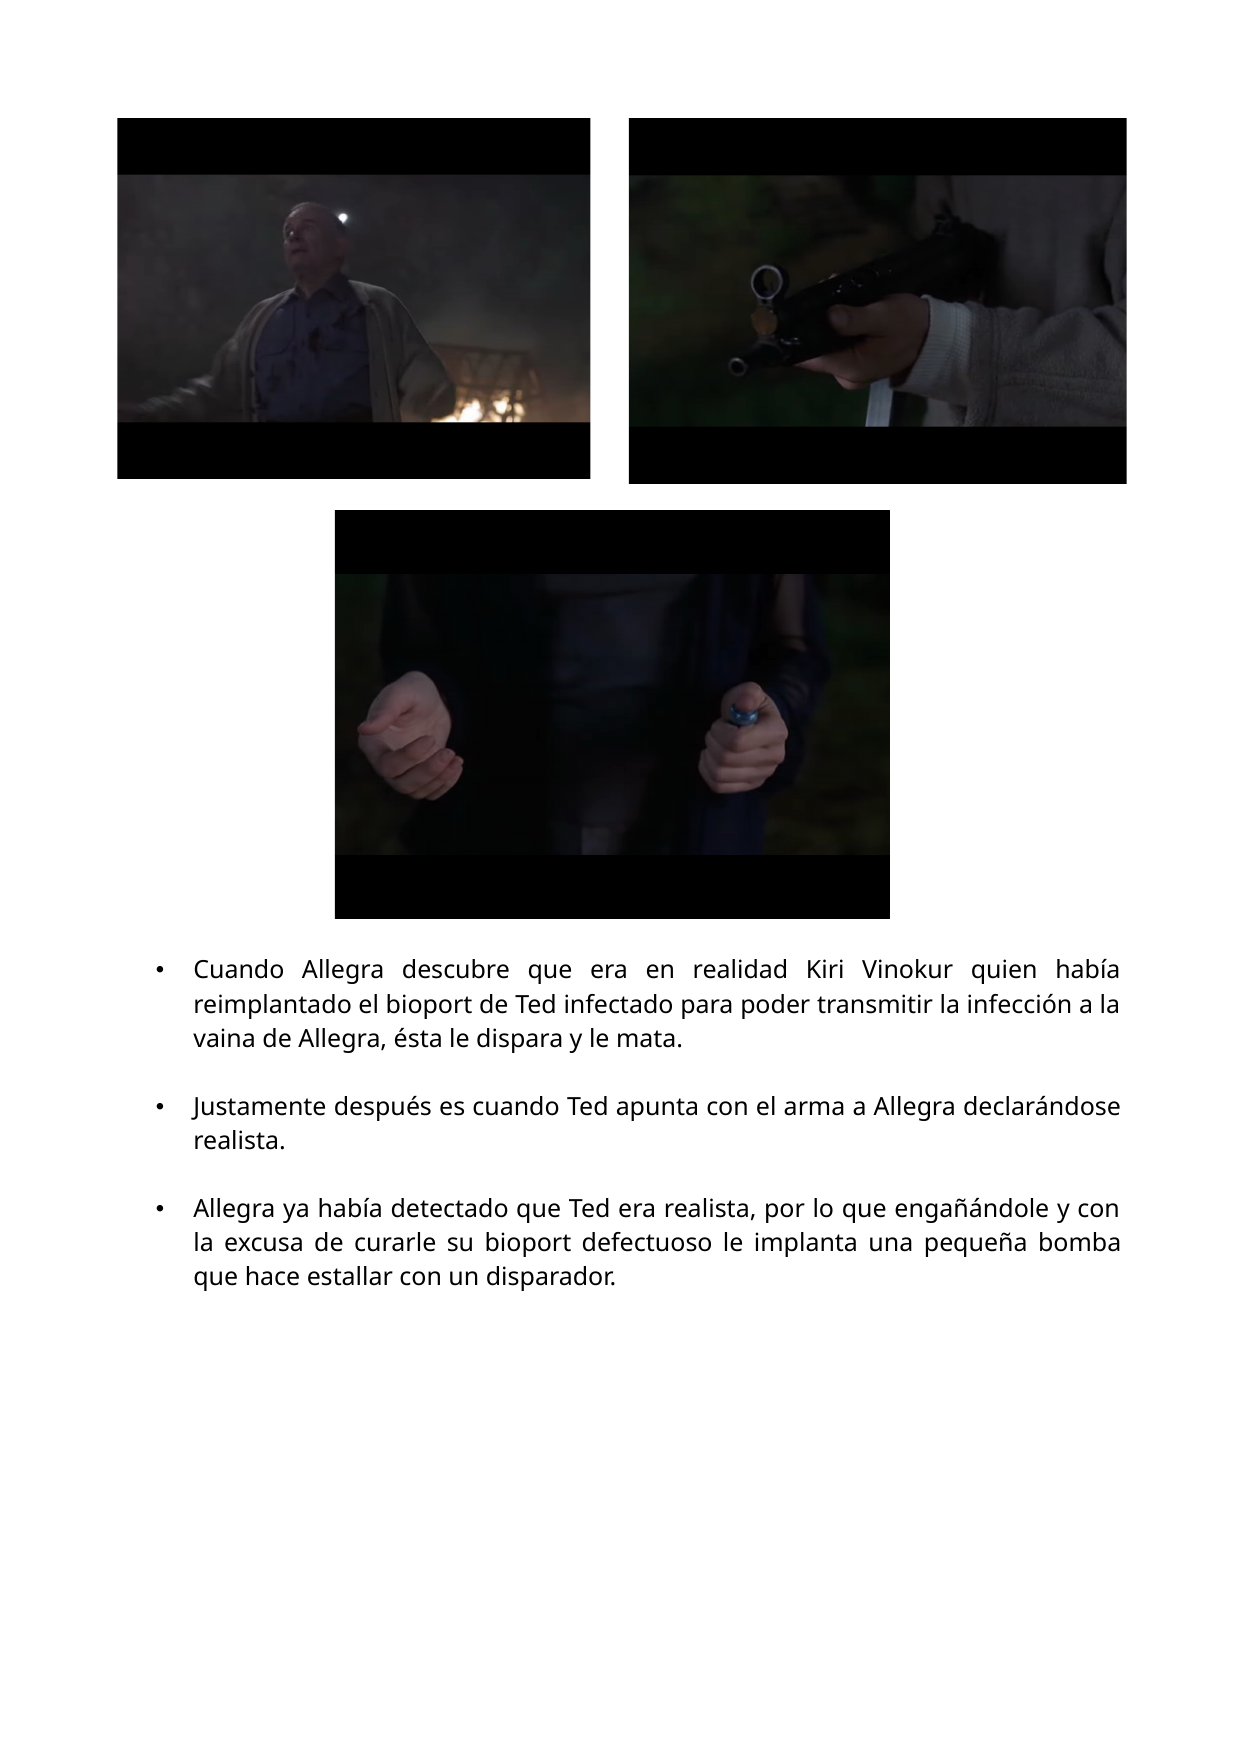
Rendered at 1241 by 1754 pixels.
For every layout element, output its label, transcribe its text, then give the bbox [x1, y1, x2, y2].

picture [628, 118, 1127, 484]
list Cuando Allegra descubre que era en realidad Kiri Vinokur quien había reimplantado el bioport de Ted infectado para poder transmitir la infección a la vaina de Allegra, ésta le dispara y le mata. [156, 952, 1122, 1054]
picture [334, 510, 890, 919]
list Justamente después es cuando Ted apunta con el arma a Allegra declarándose realista. [156, 1088, 1122, 1157]
list Allegra ya había detectado que Ted era realista, por lo que engañándole y con la excusa de curarle su bioport defectuoso le implanta una pequeña bomba que hace estallar con un disparador. [156, 1191, 1122, 1293]
picture [117, 118, 591, 479]
